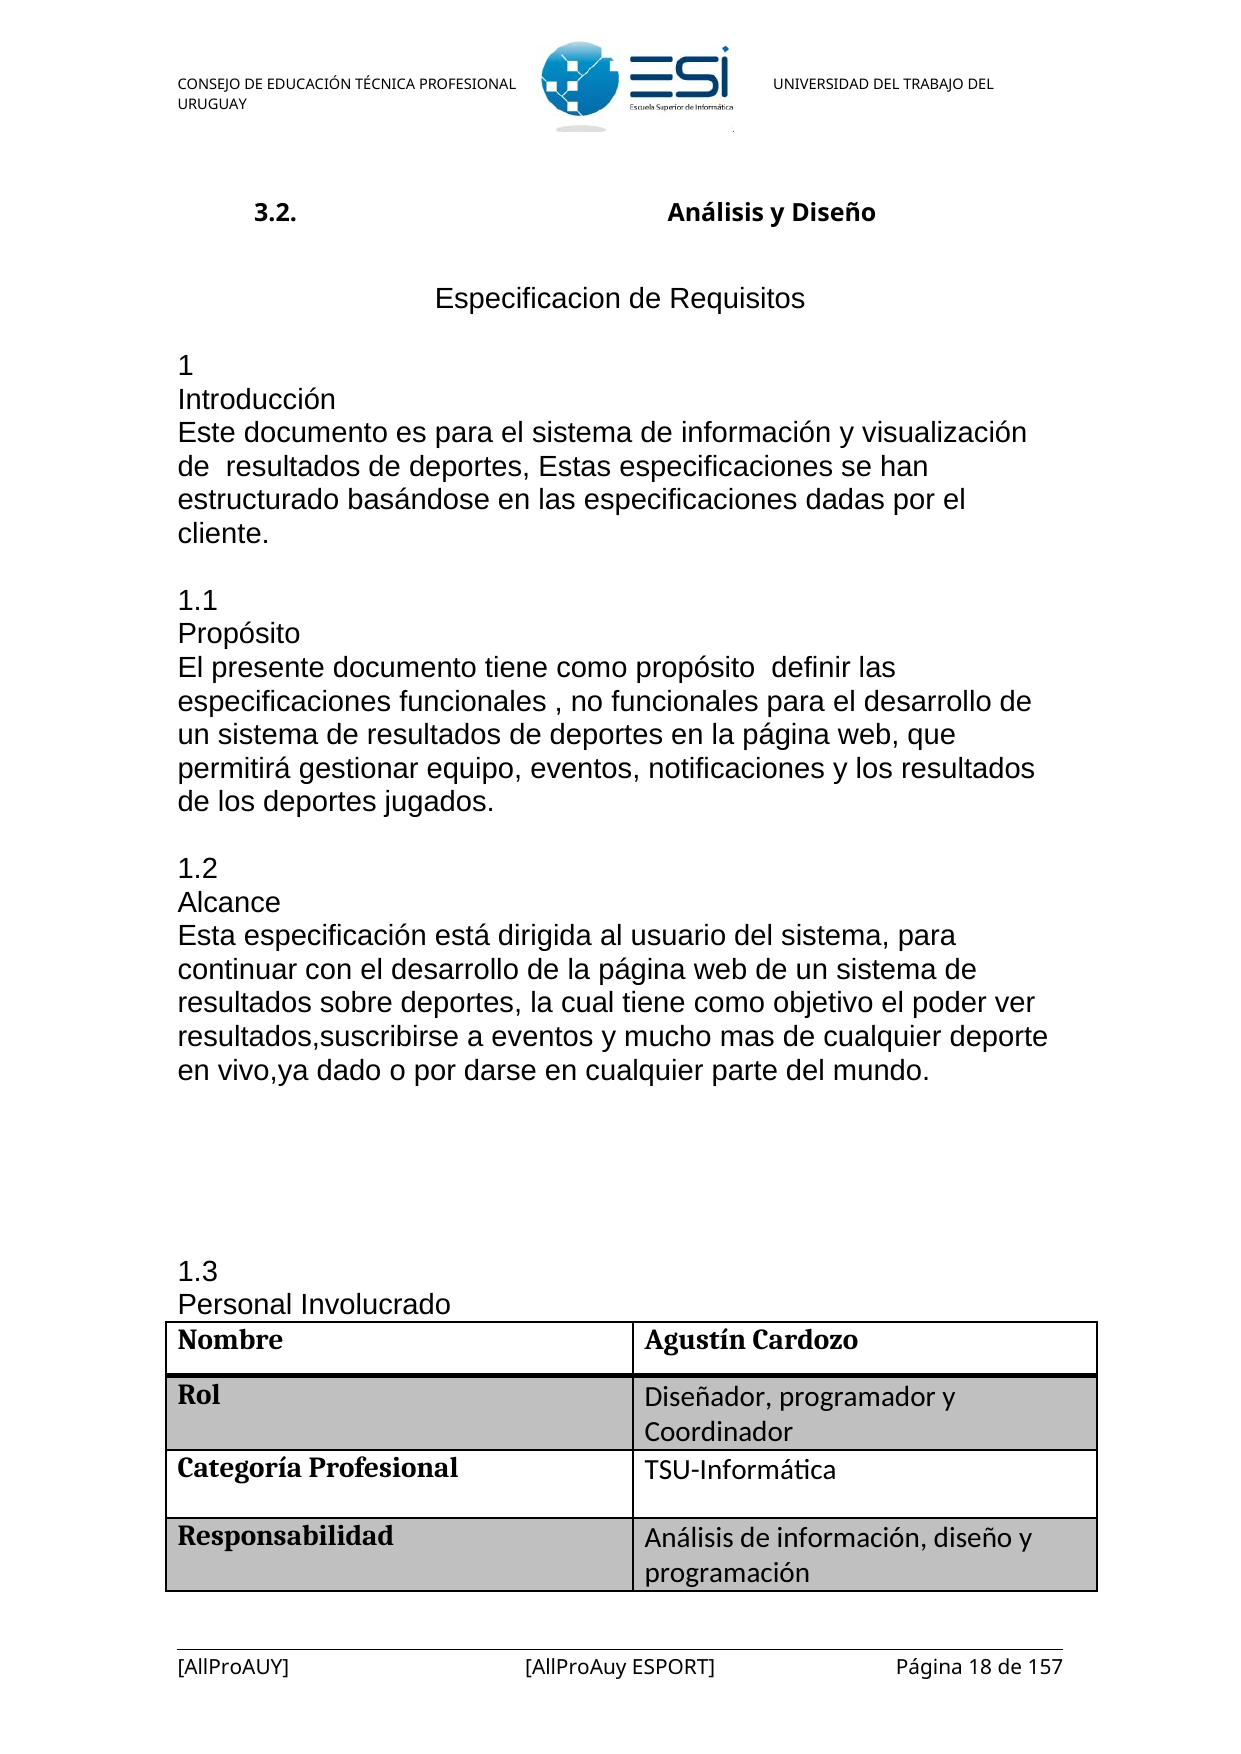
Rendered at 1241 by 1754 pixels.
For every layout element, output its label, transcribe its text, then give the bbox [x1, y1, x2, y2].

table_cell TSU-Informática [634, 1451, 1096, 1517]
text Introducción [177, 382, 1063, 415]
table_cell Análisis de información, diseño y programación [634, 1519, 1096, 1590]
subtitle Análisis y Diseño [254, 194, 1063, 228]
text 1 [177, 348, 1063, 382]
text 1.3 [177, 1254, 1063, 1287]
picture [534, 39, 734, 132]
text Esta especificación está dirigida al usuario del sistema, para continuar con el desarrollo de la página web de un sistema de resultados sobre deportes, la cual tiene como objetivo el poder ver resultados,suscribirse a eventos y mucho mas de cualquier deporte en vivo,ya dado o por darse en cualquier parte del mundo. [177, 918, 1063, 1086]
text Propósito [177, 616, 1063, 650]
text 1.2 [177, 851, 1063, 885]
table_cell Diseñador, programador y Coordinador [634, 1378, 1096, 1449]
table_cell Responsabilidad [167, 1519, 632, 1590]
text Especificacion de Requisitos [177, 281, 1063, 314]
text Personal Involucrado [177, 1287, 1063, 1321]
table_cell Rol [167, 1378, 632, 1449]
table_header Nombre [167, 1323, 632, 1373]
table_cell Categoría Profesional [167, 1451, 632, 1517]
text El presente documento tiene como propósito definir las especificaciones funcionales , no funcionales para el desarrollo de un sistema de resultados de deportes en la página web, que permitirá gestionar equipo, eventos, notificaciones y los resultados de los deportes jugados. [177, 650, 1063, 818]
text 1.1 [177, 583, 1063, 616]
table_header Agustín Cardozo [634, 1323, 1096, 1373]
text Alcance [177, 885, 1063, 918]
text Este documento es para el sistema de información y visualización de resultados de deportes, Estas especificaciones se han estructurado basándose en las especificaciones dadas por el cliente. [177, 415, 1063, 549]
